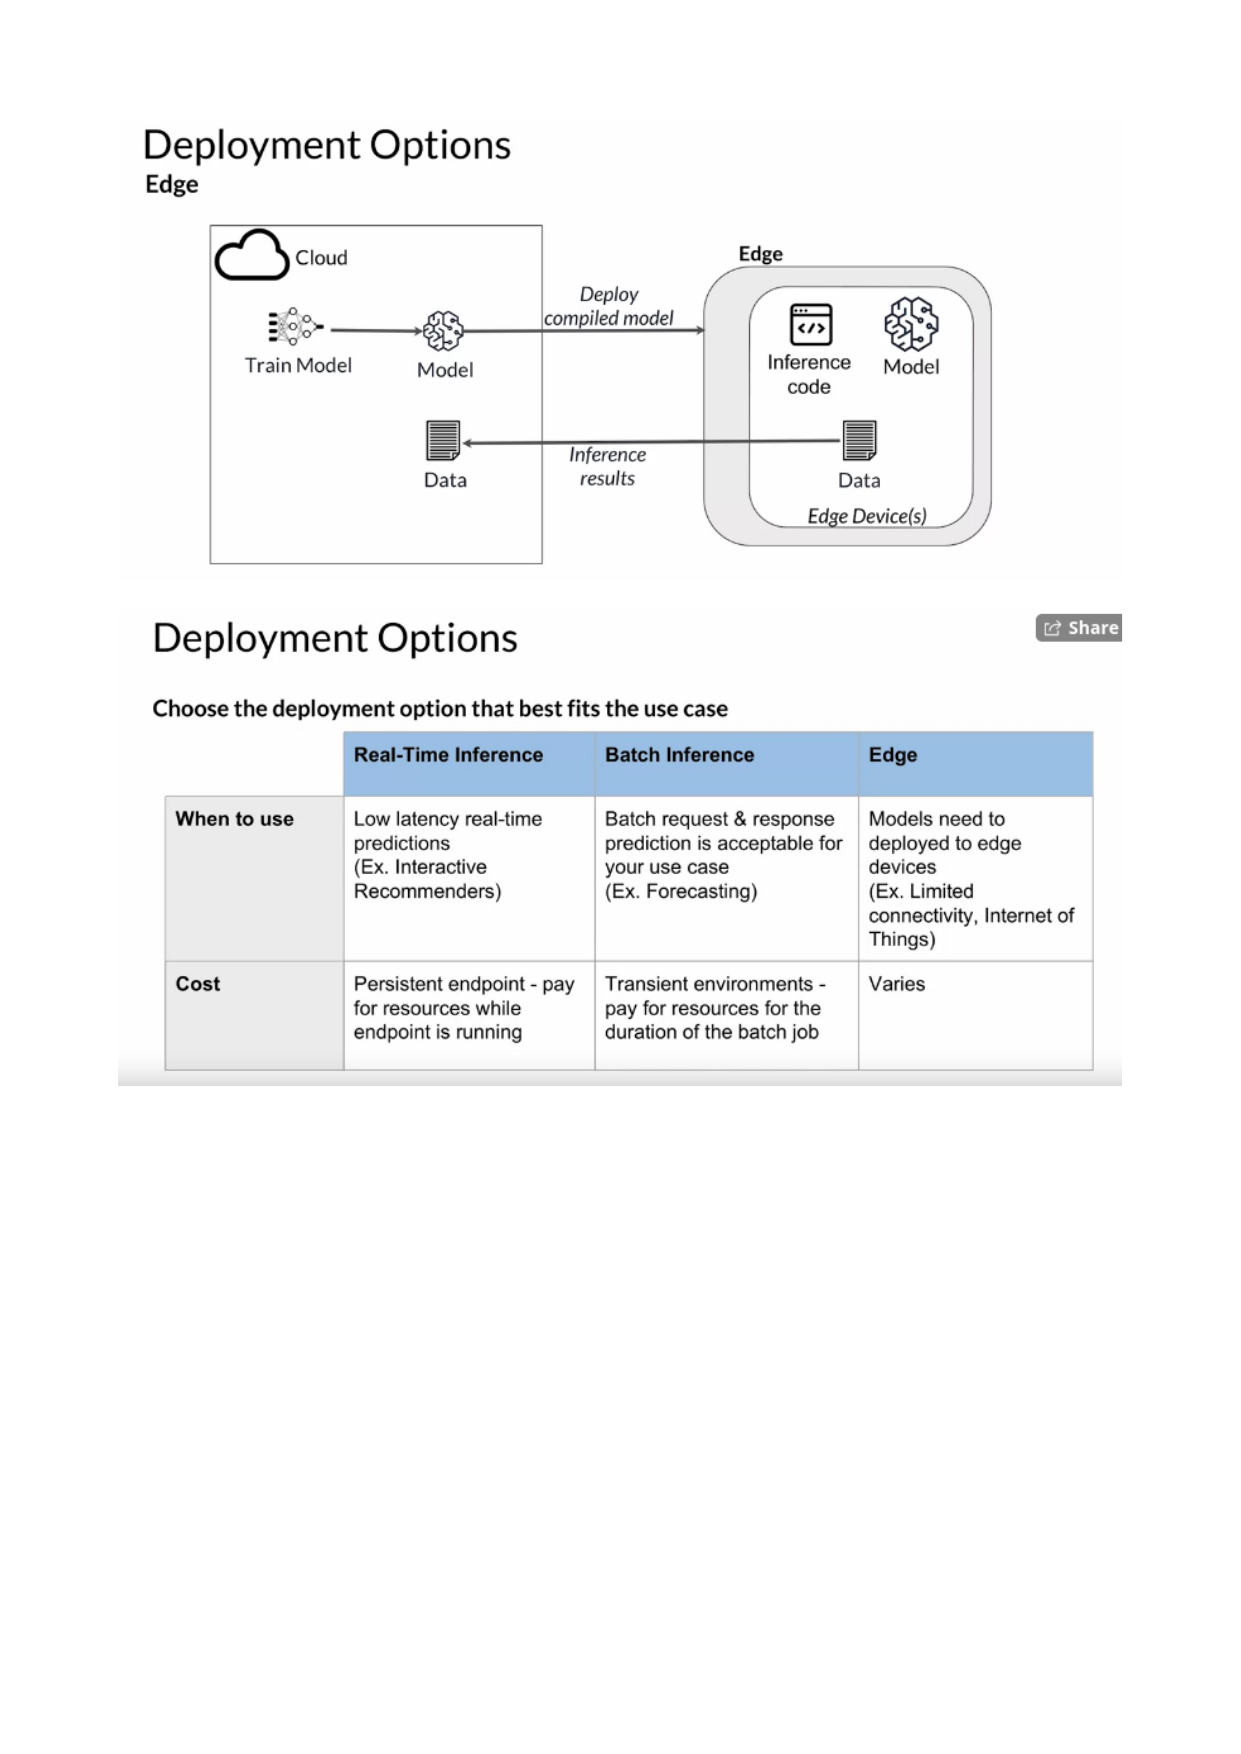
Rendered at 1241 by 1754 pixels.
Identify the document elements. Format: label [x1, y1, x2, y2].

picture [118, 609, 1123, 1086]
picture [118, 118, 1123, 581]
